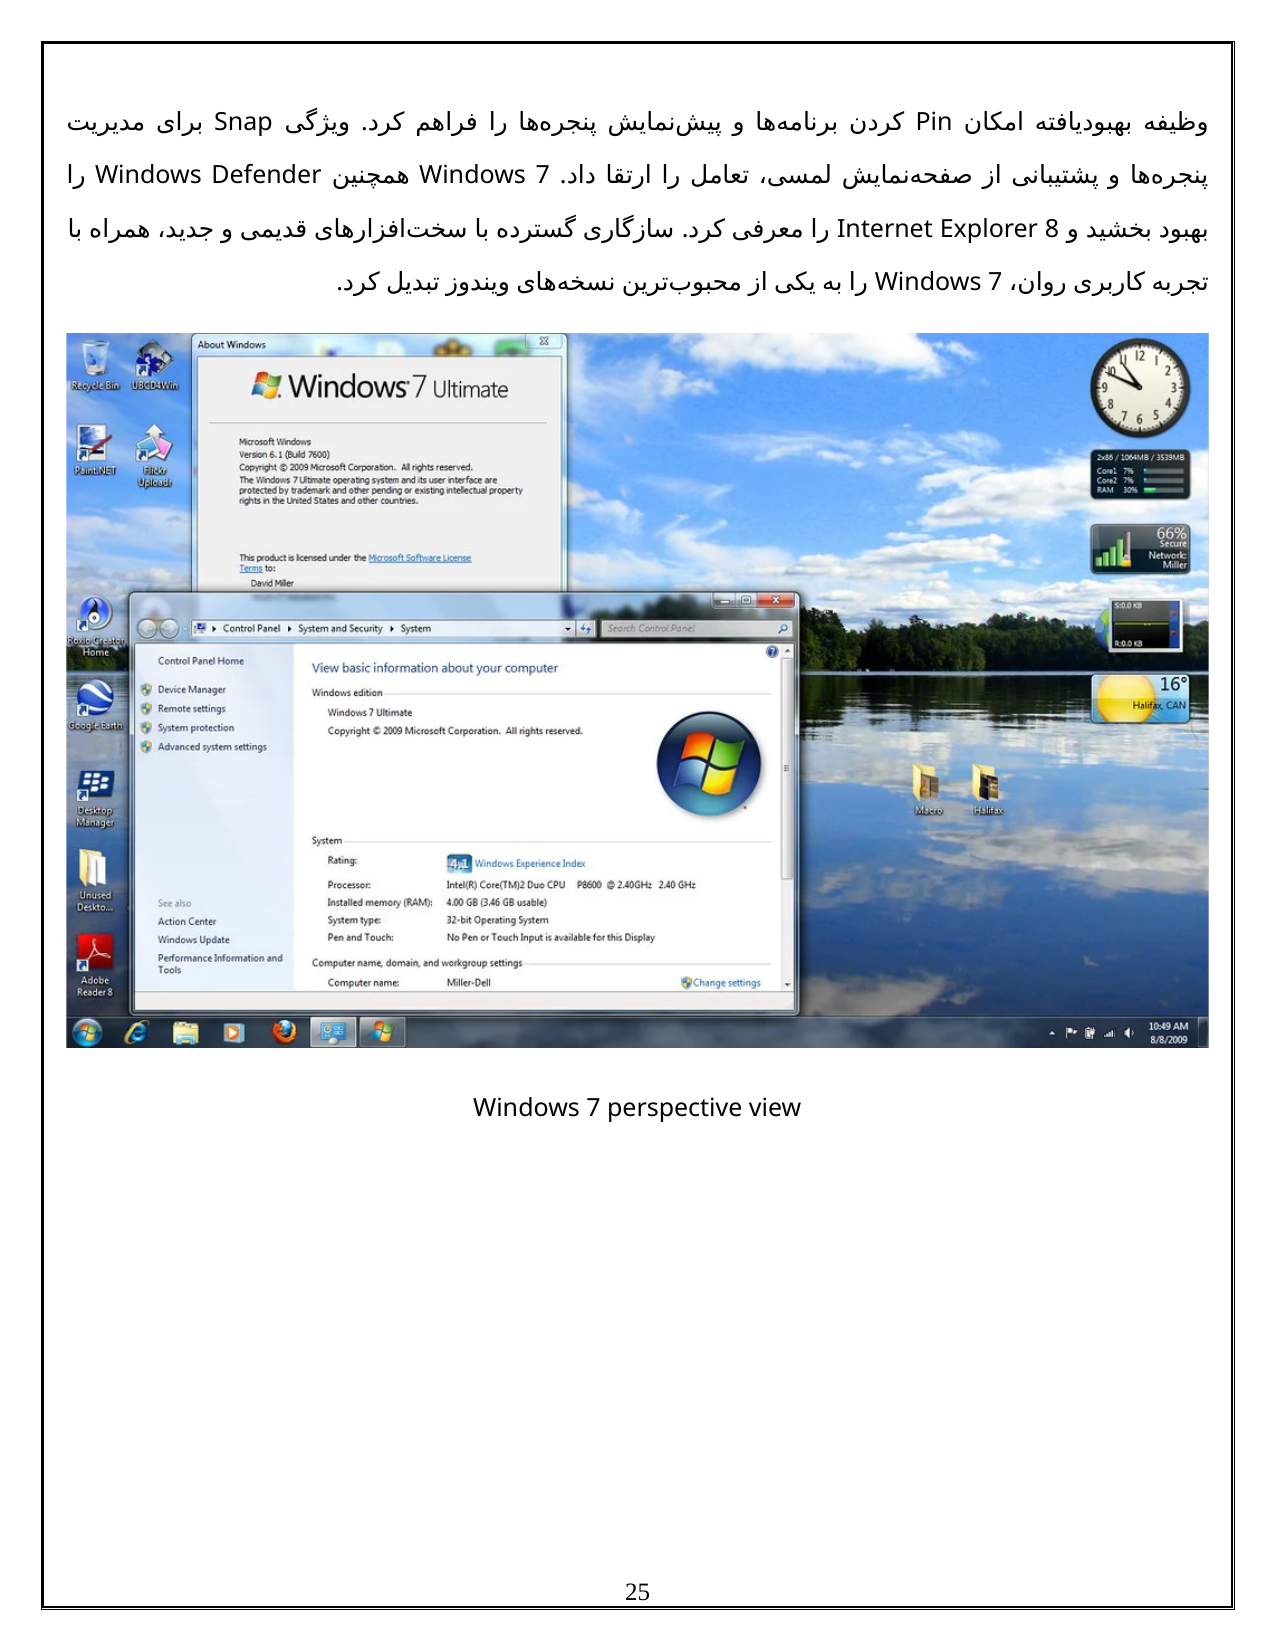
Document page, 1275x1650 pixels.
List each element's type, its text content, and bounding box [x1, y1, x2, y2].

picture [66, 333, 1209, 1048]
text Windows 7 به دلیل عملکرد و پایداری‌اش، پاسخ مایکروسافت به انتقادات از Windows Vista بود. نسبت به Vista، این نسخه مصرف منابع کمتری داشت و زمان بوت و خاموشی را کاهش داد. رابط کاربری ساده‌تر با نوار وظیفه بهبودیافته امکان Pin کردن برنامه‌ها و پیش‌نمایش پنجره‌ها را فراهم کرد. ویژگی Snap برای مدیریت پنجره‌ها و پشتیبانی از صفحه‌نمایش لمسی، تعامل را ارتقا داد. Windows 7 همچنین Windows Defender را بهبود بخشید و Internet Explorer 8 را معرفی کرد. سازگاری گسترده با سخت‌افزارهای قدیمی و جدید، همراه با تجربه کاربری روان، Windows 7 را به یکی از محبوب‌ترین نسخه‌های ویندوز تبدیل کرد. [66, 104, 1209, 300]
text Windows 7 perspective view [66, 1048, 1209, 1124]
